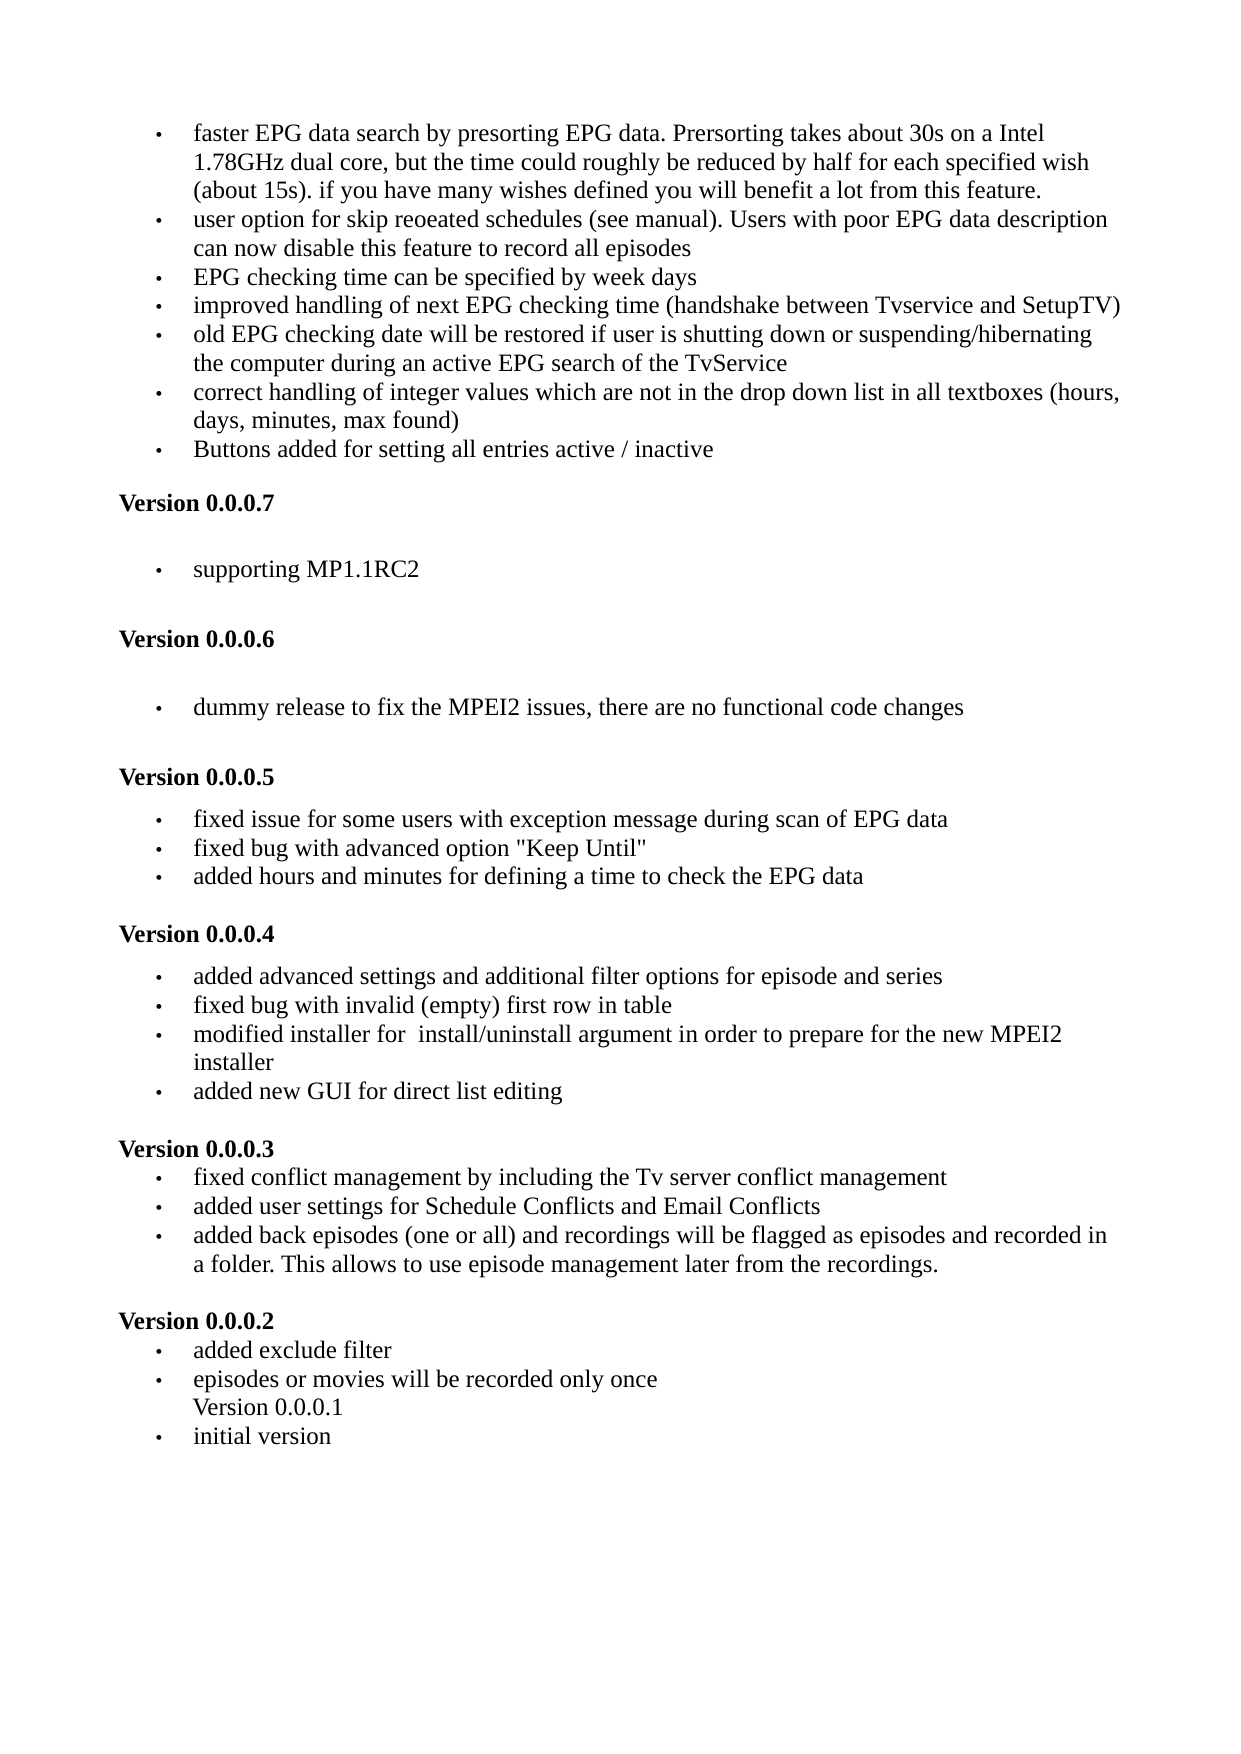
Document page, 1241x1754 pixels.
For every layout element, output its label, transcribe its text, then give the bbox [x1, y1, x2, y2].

text Version 0.0.0.4 [45, 915, 1119, 949]
list fixed issue for some users with exception message during scan of EPG data [156, 804, 1122, 833]
list old EPG checking date will be restored if user is shutting down or suspending/hibernating the computer during an active EPG search of the TvService [156, 319, 1122, 377]
list fixed bug with advanced option "Keep Until" [156, 833, 1122, 861]
list added new GUI for direct list editing [156, 1076, 1122, 1105]
list supporting MP1.1RC2 [156, 554, 1122, 583]
list added advanced settings and additional filter options for episode and series [156, 961, 1122, 990]
text Version 0.0.0.3 [118, 1134, 1122, 1162]
list initial version [156, 1421, 1122, 1450]
list fixed bug with invalid (empty) first row in table [156, 990, 1122, 1019]
list Buttons added for setting all entries active / inactive [156, 434, 1122, 463]
list EPG checking time can be specified by week days [156, 262, 1122, 291]
text Version 0.0.0.7 [45, 488, 1119, 517]
list improved handling of next EPG checking time (handshake between Tvservice and SetupTV) [156, 291, 1122, 319]
text Version 0.0.0.1 [118, 1392, 1122, 1421]
list episodes or movies will be recorded only once [156, 1364, 1122, 1392]
list added exclude filter [156, 1335, 1122, 1364]
text Version 0.0.0.2 [118, 1306, 1122, 1335]
list faster EPG data search by presorting EPG data. Prersorting takes about 30s on a Intel 1.78GHz dual core, but the time could roughly be reduced by half for each specified wish (about 15s). if you have many wishes defined you will benefit a lot from this feature. [156, 118, 1122, 204]
list added hours and minutes for defining a time to check the EPG data [156, 861, 1122, 890]
text Version 0.0.0.6 [45, 621, 1119, 654]
list correct handling of integer values which are not in the drop down list in all textboxes (hours, days, minutes, max found) [156, 377, 1122, 434]
list dummy release to fix the MPEI2 issues, there are no functional code changes [156, 692, 1122, 720]
text Version 0.0.0.5 [45, 758, 1119, 791]
list fixed conflict management by including the Tv server conflict management [156, 1162, 1122, 1191]
list added user settings for Schedule Conflicts and Email Conflicts [156, 1191, 1122, 1220]
list user option for skip reoeated schedules (see manual). Users with poor EPG data description can now disable this feature to record all episodes [156, 204, 1122, 262]
list added back episodes (one or all) and recordings will be flagged as episodes and recorded in a folder. This allows to use episode management later from the recordings. [156, 1220, 1122, 1277]
list modified installer for install/uninstall argument in order to prepare for the new MPEI2 installer [156, 1019, 1122, 1076]
